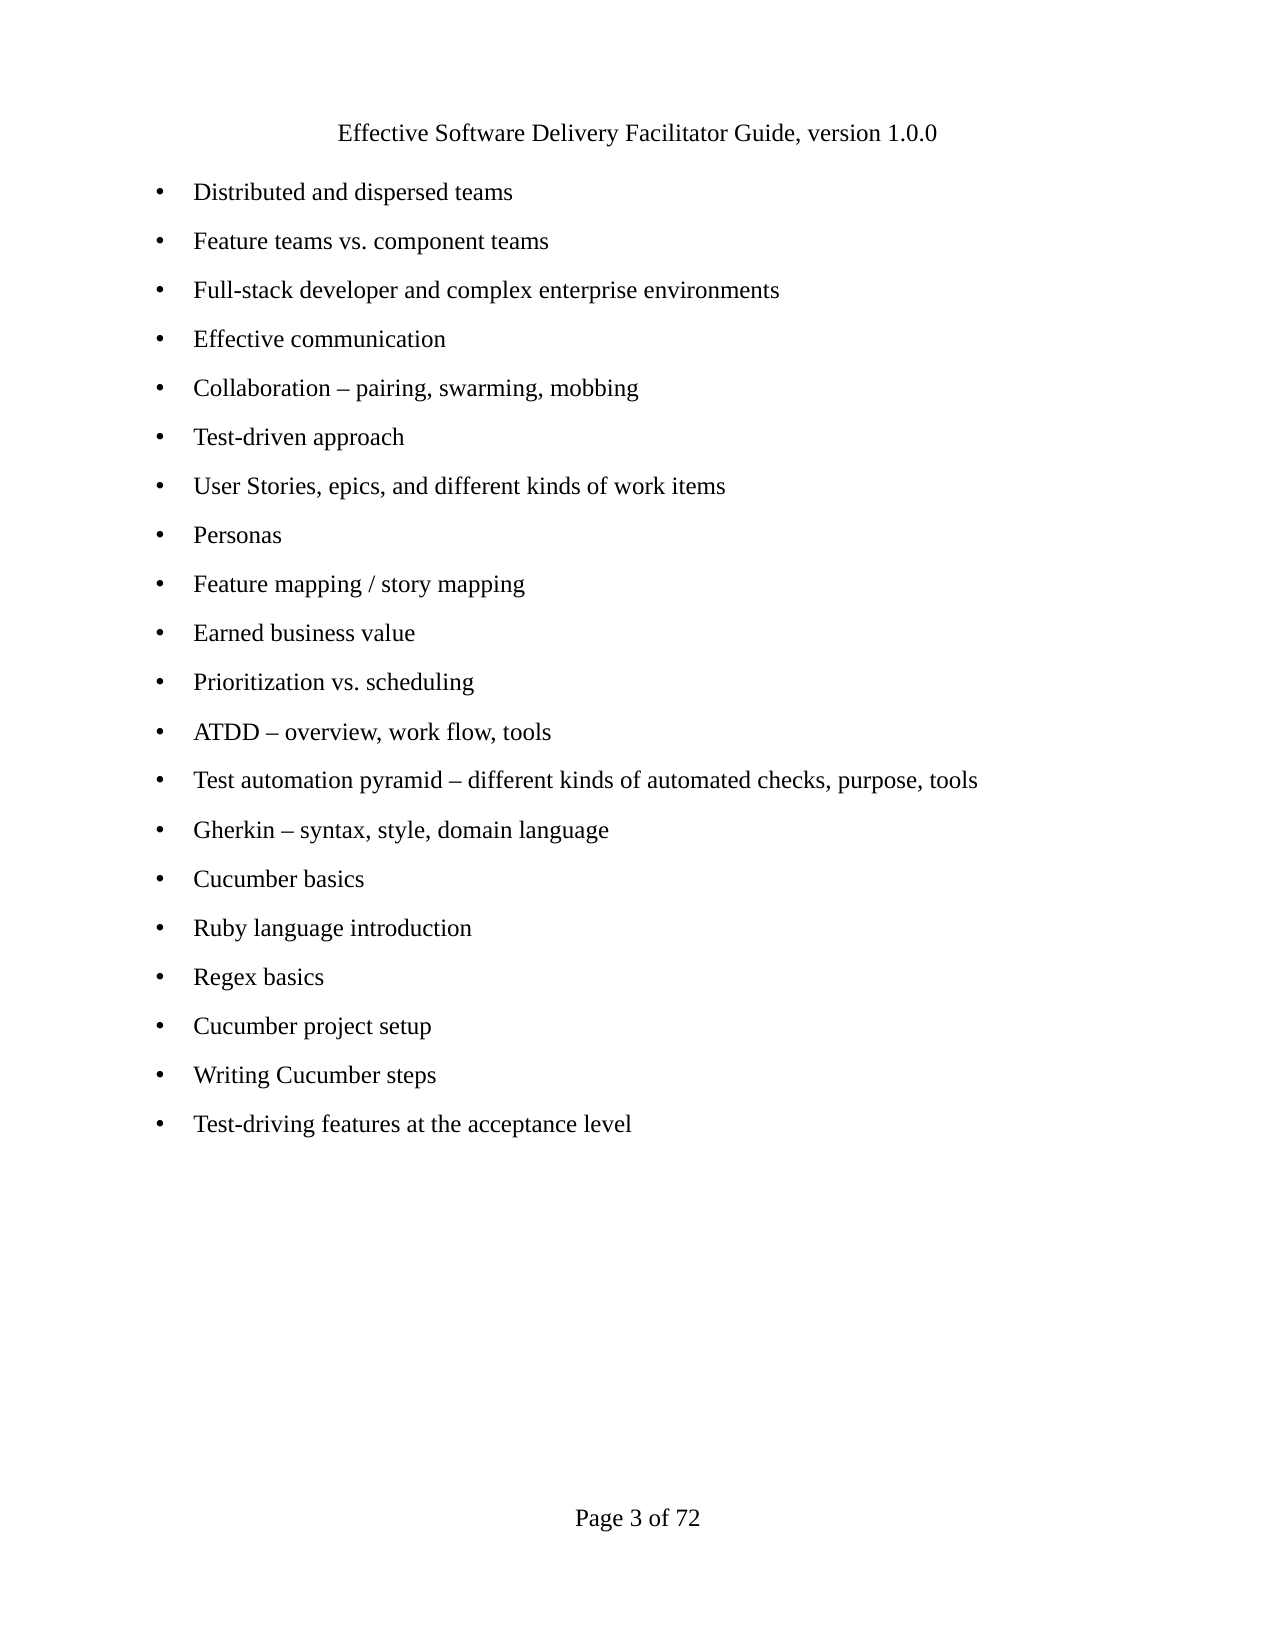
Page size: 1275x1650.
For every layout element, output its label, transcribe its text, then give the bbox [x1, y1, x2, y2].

list Full-stack developer and complex enterprise environments [156, 275, 1157, 304]
list Feature mapping / story mapping [156, 569, 1157, 598]
list Regex basics [156, 962, 1157, 991]
list User Stories, epics, and different kinds of work items [156, 471, 1157, 500]
list Personas [156, 520, 1157, 549]
list Cucumber project setup [156, 1011, 1157, 1040]
list Cucumber basics [156, 864, 1157, 892]
list Test-driving features at the acceptance level [156, 1109, 1157, 1138]
list Writing Cucumber steps [156, 1060, 1157, 1089]
list Effective communication [156, 324, 1157, 353]
list Test-driven approach [156, 422, 1157, 451]
list Collaboration – pairing, swarming, mobbing [156, 373, 1157, 402]
list Distributed and dispersed teams [156, 177, 1157, 206]
list Prioritization vs. scheduling [156, 667, 1157, 696]
list Gherkin – syntax, style, domain language [156, 815, 1157, 843]
list Test automation pyramid – different kinds of automated checks, purpose, tools [156, 766, 1157, 794]
list Ruby language introduction [156, 913, 1157, 942]
list ATDD – overview, work flow, tools [156, 717, 1157, 745]
list Earned business value [156, 618, 1157, 647]
list Feature teams vs. component teams [156, 226, 1157, 255]
